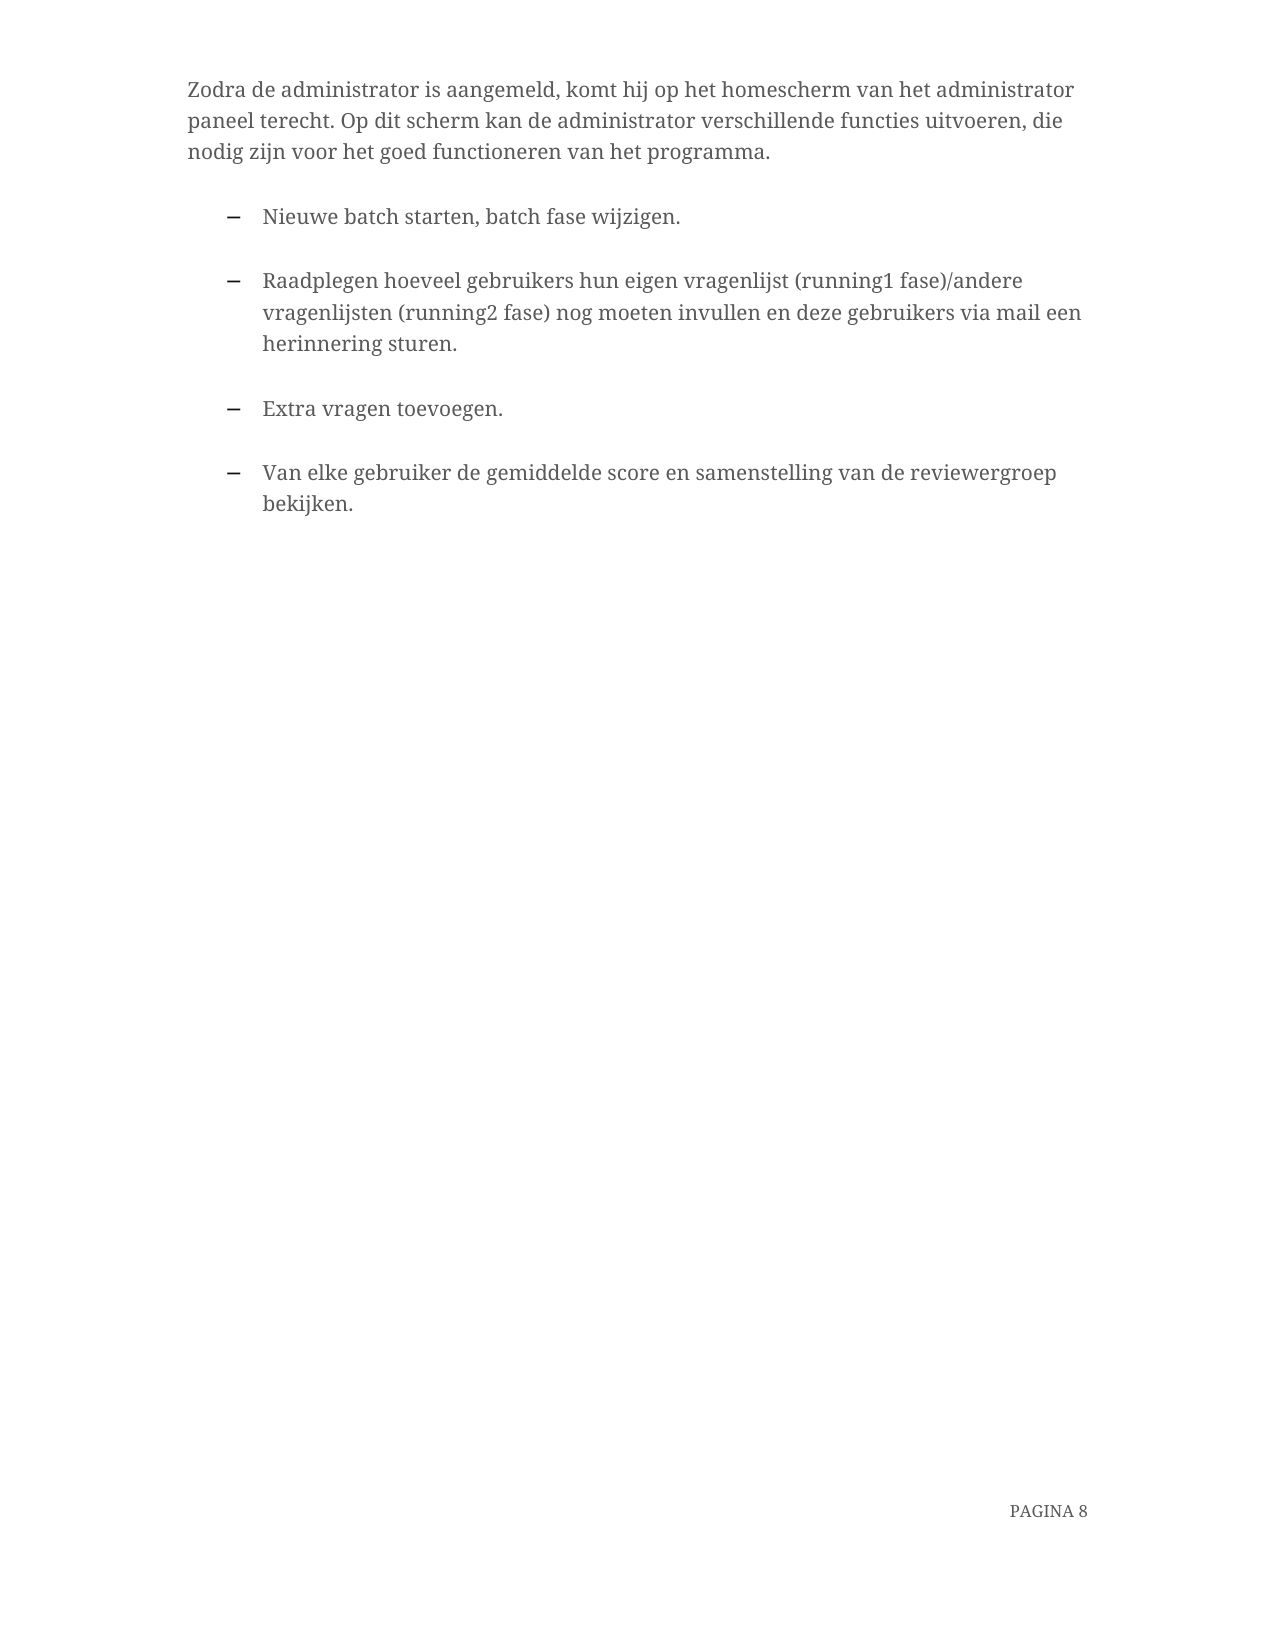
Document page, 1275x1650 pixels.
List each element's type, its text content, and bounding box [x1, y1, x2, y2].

list Van elke gebruiker de gemiddelde score en samenstelling van de reviewergroep bekijken. [225, 458, 1087, 518]
list Nieuwe batch starten, batch fase wijzigen. [225, 202, 1087, 231]
list Extra vragen toevoegen. [225, 394, 1087, 422]
list Raadplegen hoeveel gebruikers hun eigen vragenlijst (running1 fase)/andere vragenlijsten (running2 fase) nog moeten invullen en deze gebruikers via mail een herinnering sturen. [225, 267, 1087, 358]
text Zodra de administrator is aangemeld, komt hij op het homescherm van het administrator paneel terecht. Op dit scherm kan de administrator verschillende functies uitvoeren, die nodig zijn voor het goed functioneren van het programma. [187, 75, 1087, 166]
